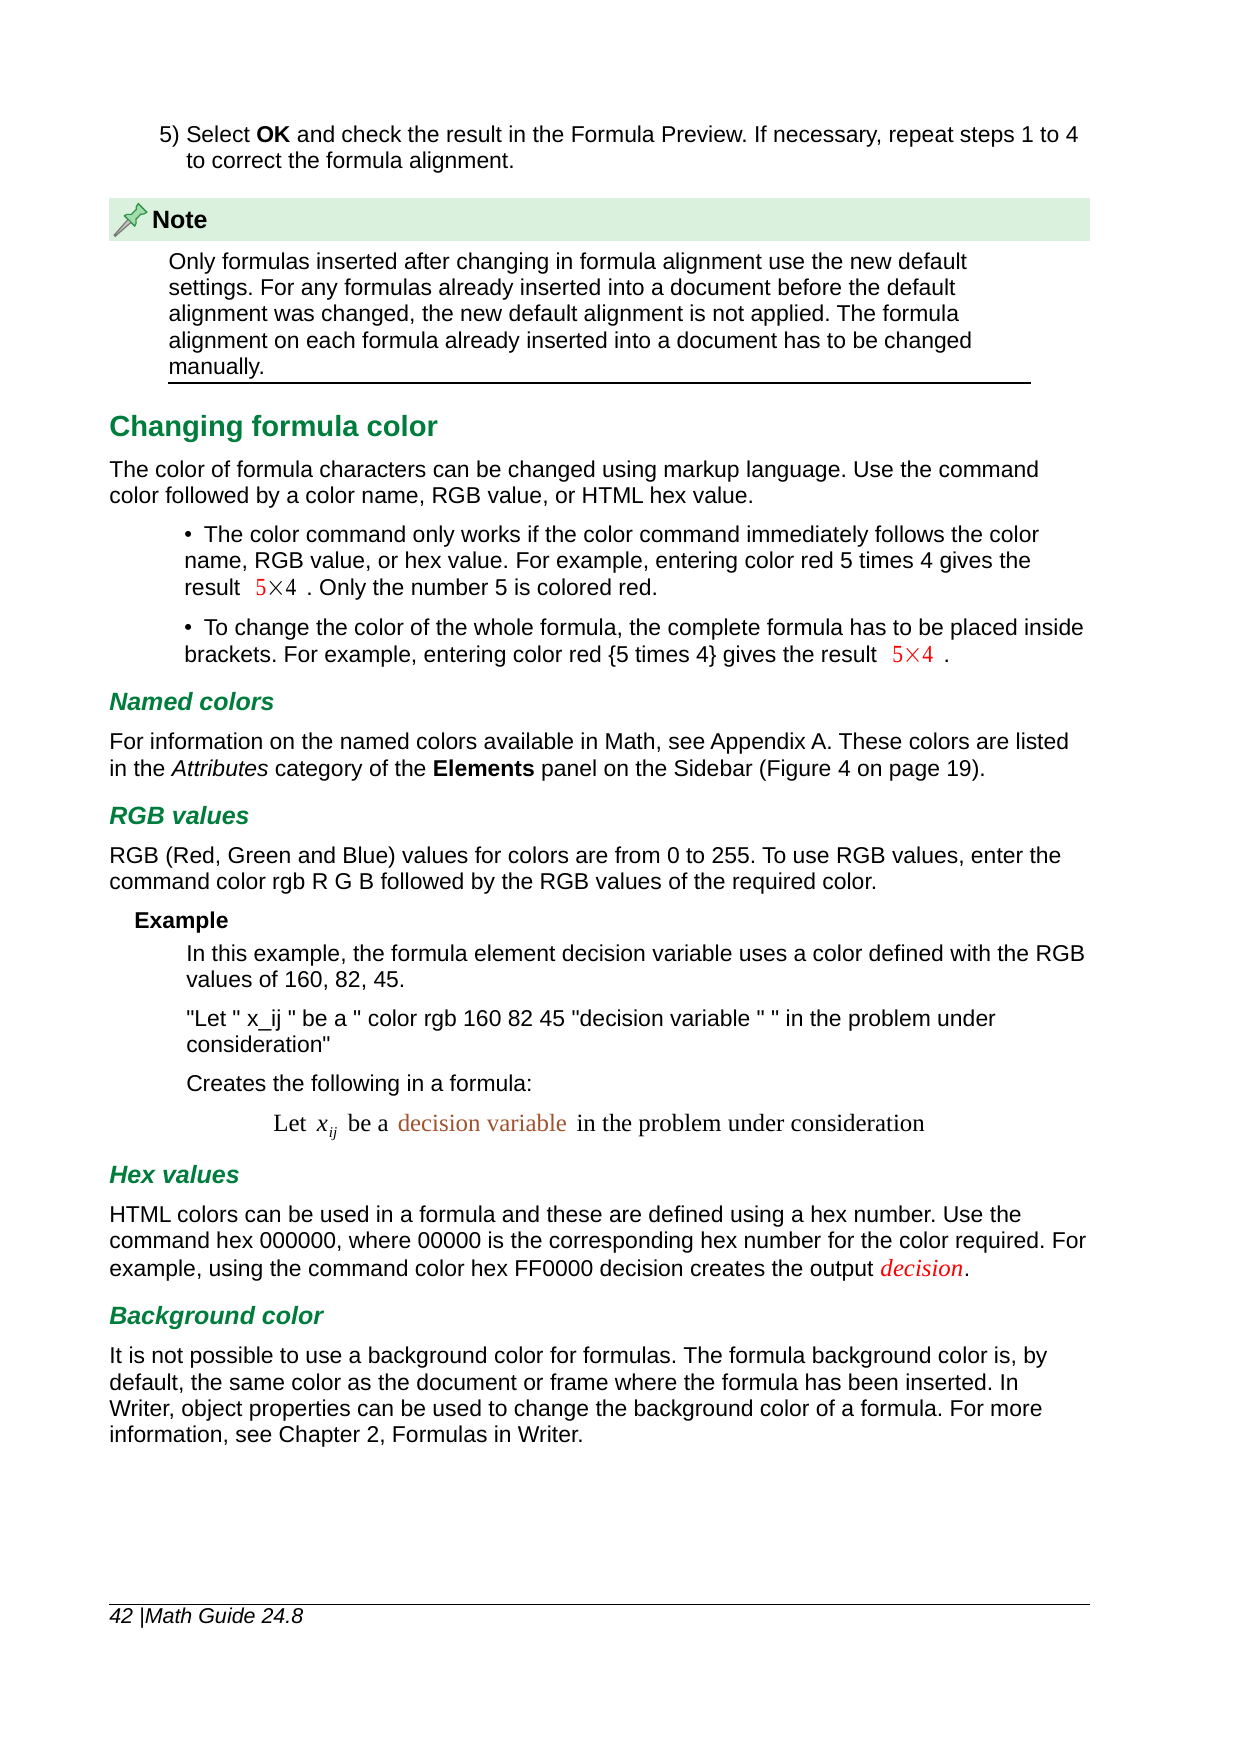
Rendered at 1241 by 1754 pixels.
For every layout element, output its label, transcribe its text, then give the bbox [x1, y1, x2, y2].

text For information on the named colors available in Math, see Appendix A. These colors are listed in the Attributes category of the Elements panel on the Sidebar (Figure 4 on page 19). [109, 728, 1090, 781]
text HTML colors can be used in a formula and these are defined using a hex number. Use the command hex 000000, where 00000 is the corresponding hex number for the color required. For example, using the command color hex FF0000 decision creates the output . [109, 1201, 1090, 1281]
list The color command only works if the color command immediately follows the color name, RGB value, or hex value. For example, entering color red 5 times 4 gives the result . Only the number 5 is colored red. [184, 521, 1090, 601]
text Only formulas inserted after changing in formula alignment use the new default settings. For any formulas already inserted into a document before the default alignment was changed, the new default alignment is not applied. The formula alignment on each formula already inserted into a document has to be changed manually. [168, 248, 1031, 382]
text Creates the following in a formula: [186, 1070, 1090, 1096]
text "Let " x_ij " be a " color rgb 160 82 45 "decision variable " " in the problem under consideration" [186, 1005, 1090, 1058]
subtitle Hex values [109, 1160, 1090, 1189]
subtitle Background color [109, 1301, 1090, 1330]
subtitle Note [109, 198, 1090, 241]
text The color of formula characters can be changed using markup language. Use the command color followed by a color name, RGB value, or HTML hex value. [109, 456, 1090, 508]
list To change the color of the whole formula, the complete formula has to be placed inside brackets. For example, entering color red {5 times 4} gives the result . [184, 613, 1090, 667]
text In this example, the formula element decision variable uses a color defined with the RGB values of 160, 82, 45. [186, 940, 1090, 992]
text RGB (Red, Green and Blue) values for colors are from 0 to 255. To use RGB values, enter the command color rgb R G B followed by the RGB values of the required color. [109, 842, 1090, 894]
list Select OK and check the result in the Formula Preview. If necessary, repeat steps 1 to 4 to correct the formula alignment. [186, 121, 1090, 174]
text Example [134, 907, 1090, 933]
subtitle Changing formula color [109, 409, 1090, 443]
subtitle Named colors [109, 687, 1090, 716]
subtitle RGB values [109, 801, 1090, 829]
text It is not possible to use a background color for formulas. The formula background color is, by default, the same color as the document or frame where the formula has been inserted. In Writer, object properties can be used to change the background color of a formula. For more information, see Chapter 2, Formulas in Writer. [109, 1342, 1090, 1448]
